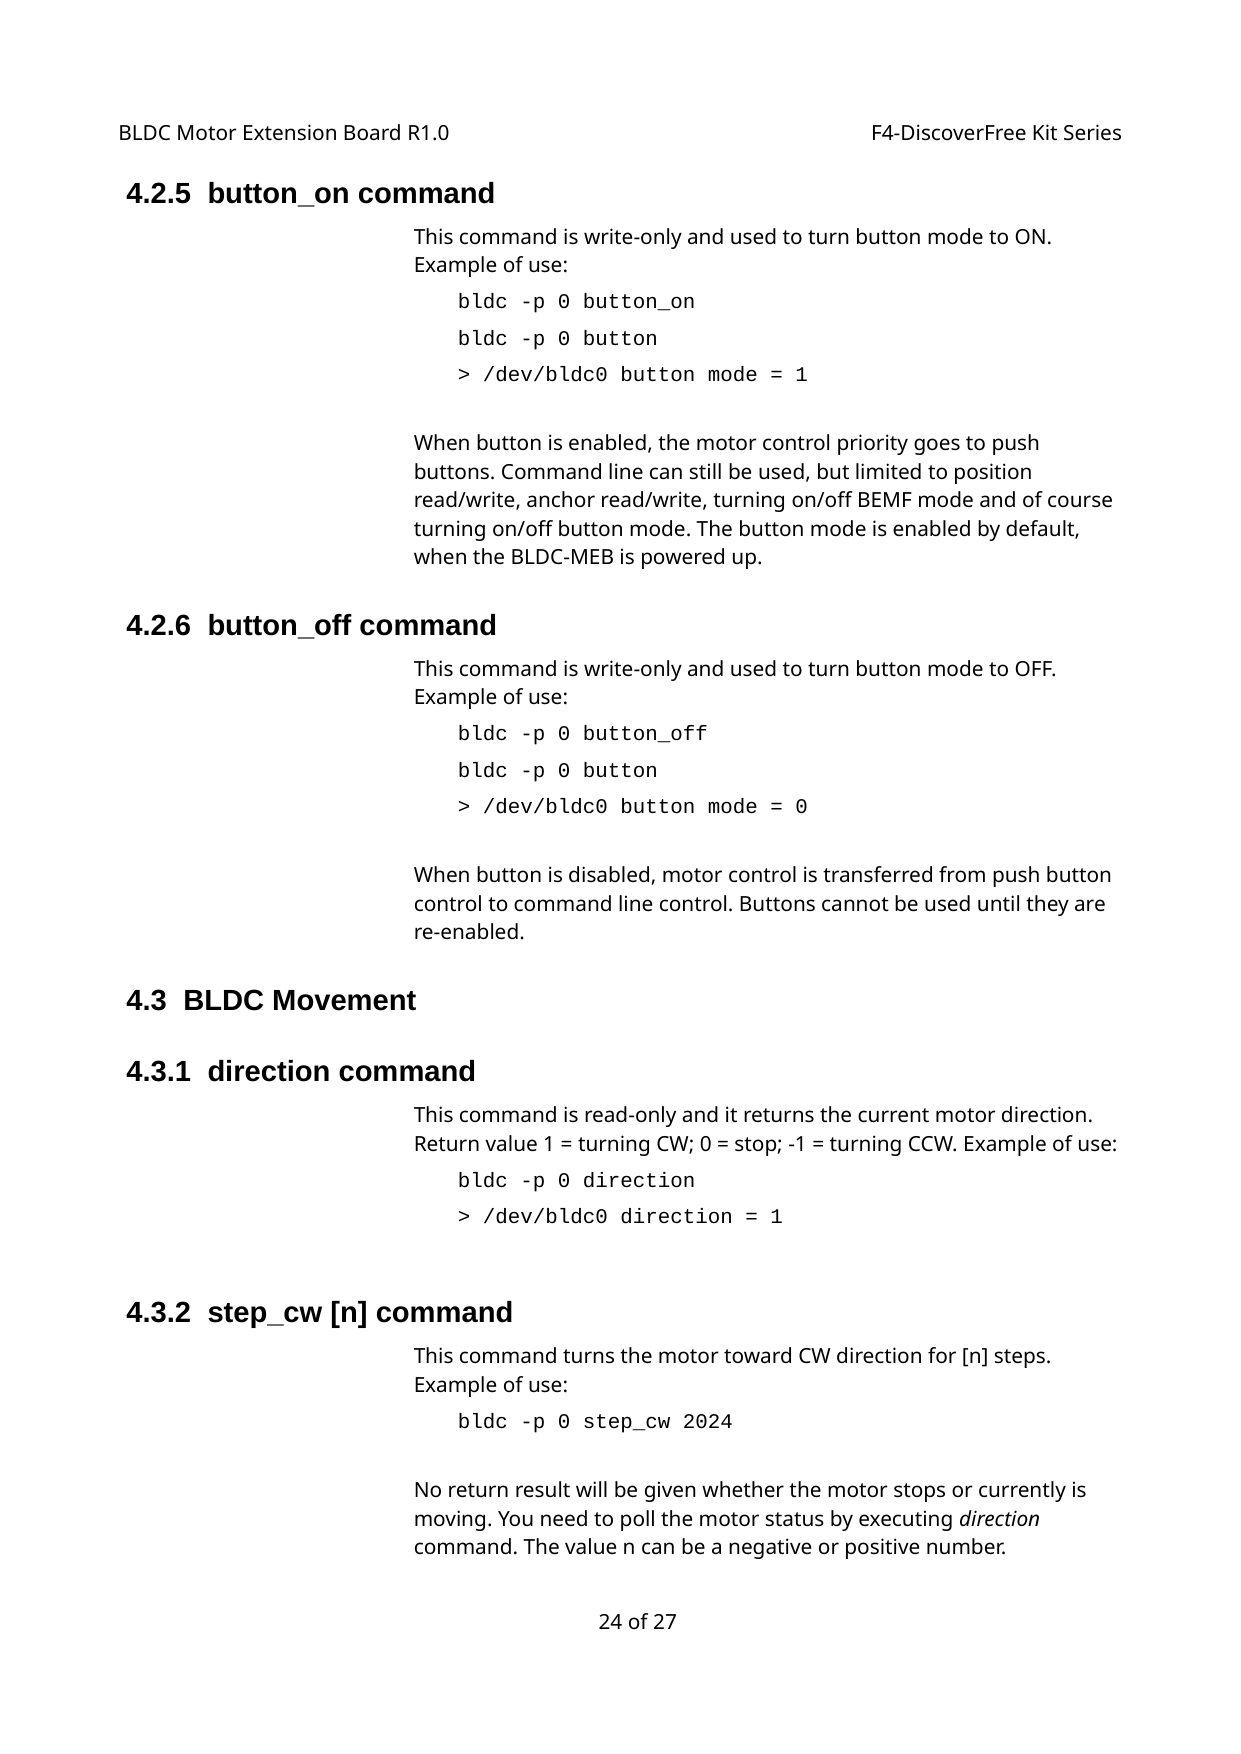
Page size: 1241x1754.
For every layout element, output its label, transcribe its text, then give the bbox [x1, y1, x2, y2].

text When button is enabled, the motor control priority goes to push buttons. Command line can still be used, but limited to position read/write, anchor read/write, turning on/off BEMF mode and of course turning on/off button mode. The button mode is enabled by default, when the BLDC-MEB is powered up. [413, 428, 1122, 571]
text bldc -p 0 step_cw 2024 [458, 1411, 1078, 1434]
subtitle BLDC Movement [118, 983, 1122, 1017]
text bldc -p 0 button [458, 759, 1078, 783]
text bldc -p 0 button_on [458, 291, 1078, 315]
text No return result will be given whether the motor stops or currently is moving. You need to poll the motor status by executing direction command. The value n can be a negative or positive number. [413, 1475, 1122, 1561]
text bldc -p 0 button [458, 328, 1078, 351]
subtitle step_cw [n] command [118, 1295, 1122, 1329]
text This command is write-only and used to turn button mode to ON. Example of use: [413, 222, 1122, 279]
text This command is read-only and it returns the current motor direction. Return value 1 = turning CW; 0 = stop; -1 = turning CCW. Example of use: [413, 1100, 1122, 1157]
text > /dev/bldc0 button mode = 0 [458, 796, 1078, 819]
subtitle direction command [118, 1054, 1122, 1088]
subtitle button_on command [118, 176, 1122, 209]
text > /dev/bldc0 direction = 1 [458, 1206, 1078, 1229]
text This command turns the motor toward CW direction for [n] steps. Example of use: [413, 1341, 1122, 1398]
text > /dev/bldc0 button mode = 1 [458, 364, 1078, 387]
text This command is write-only and used to turn button mode to OFF. Example of use: [413, 654, 1122, 711]
text bldc -p 0 direction [458, 1169, 1078, 1193]
text bldc -p 0 button_off [458, 723, 1078, 747]
subtitle button_off command [118, 608, 1122, 642]
text When button is disabled, motor control is transferred from push button control to command line control. Buttons cannot be used until they are re-enabled. [413, 860, 1122, 946]
